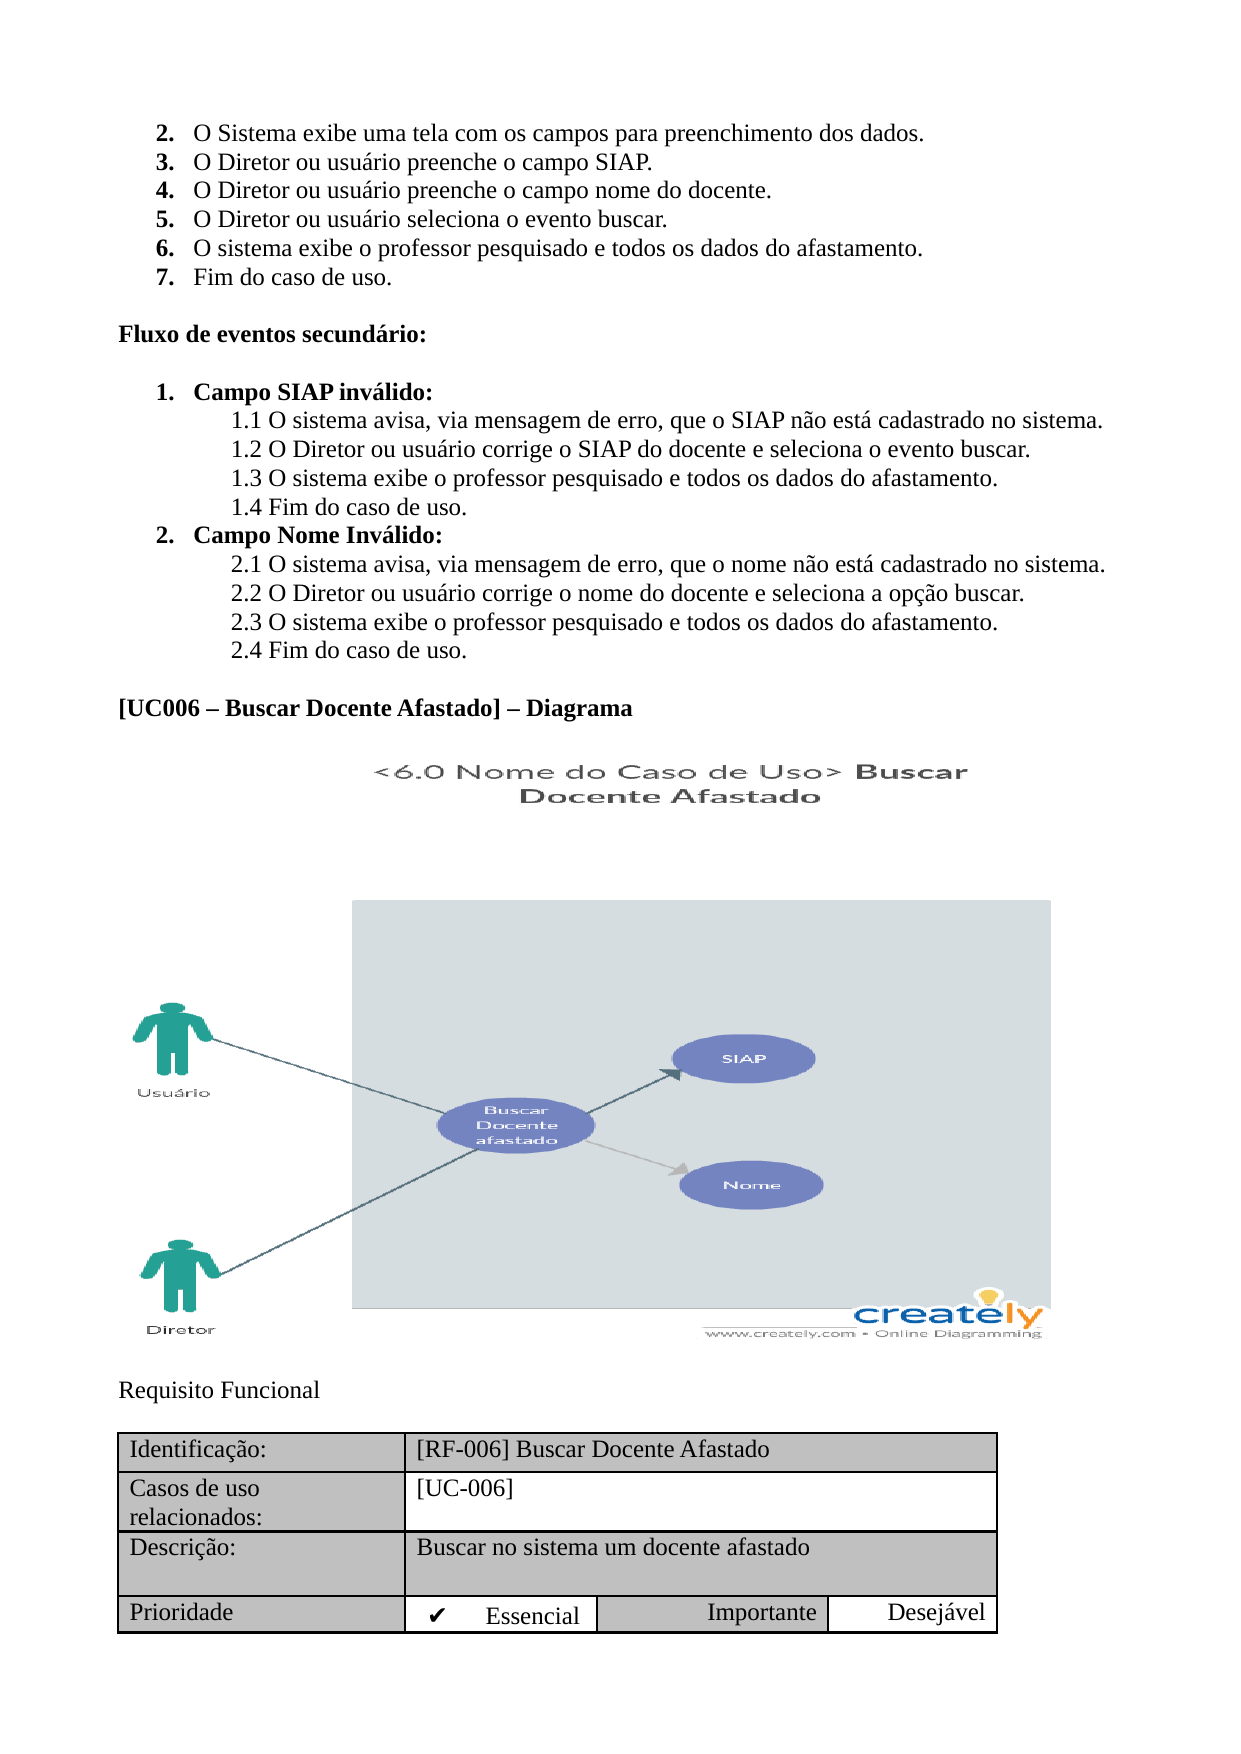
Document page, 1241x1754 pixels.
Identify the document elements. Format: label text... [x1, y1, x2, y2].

table_cell Buscar no sistema um docente afastado [406, 1533, 996, 1595]
list Fim do caso de uso. [156, 262, 1122, 291]
table_cell Prioridade [119, 1597, 404, 1631]
list O Diretor ou usuário corrige o nome do docente e seleciona a opção buscar. [231, 578, 1122, 607]
list O sistema exibe o professor pesquisado e todos os dados do afastamento. [231, 607, 1122, 636]
table_header Identificação: [119, 1434, 404, 1471]
list Campo Nome Inválido: [156, 521, 1122, 549]
list O sistema avisa, via mensagem de erro, que o SIAP não está cadastrado no sistema. [231, 406, 1122, 434]
text Fluxo de eventos secundário: [118, 319, 1122, 348]
list Fim do caso de uso. [231, 492, 1122, 521]
table_cell [UC-006] [406, 1473, 996, 1530]
text [UC006 – Buscar Docente Afastado] – Diagrama [118, 693, 1122, 722]
table_cell Casos de uso relacionados: [119, 1473, 404, 1530]
table_header [RF-006] Buscar Docente Afastado [406, 1434, 996, 1471]
list O Sistema exibe uma tela com os campos para preenchimento dos dados. [156, 118, 1122, 147]
table_cell Descrição: [119, 1533, 404, 1595]
list O sistema exibe o professor pesquisado e todos os dados do afastamento. [231, 463, 1122, 492]
table_cell Importante [598, 1597, 827, 1631]
list O Diretor ou usuário preenche o campo nome do docente. [156, 176, 1122, 204]
table_cell Desejável [829, 1597, 996, 1631]
text Requisito Funcional [118, 1375, 1122, 1403]
list O Diretor ou usuário seleciona o evento buscar. [156, 204, 1122, 233]
list O Diretor ou usuário corrige o SIAP do docente e seleciona o evento buscar. [231, 434, 1122, 463]
table_cell ✔ Essencial [406, 1597, 596, 1631]
list Campo SIAP inválido: [156, 377, 1122, 406]
list O sistema exibe o professor pesquisado e todos os dados do afastamento. [156, 233, 1122, 262]
list Fim do caso de uso. [231, 636, 1122, 664]
list O Diretor ou usuário preenche o campo SIAP. [156, 147, 1122, 176]
list O sistema avisa, via mensagem de erro, que o nome não está cadastrado no sistema. [231, 549, 1122, 578]
